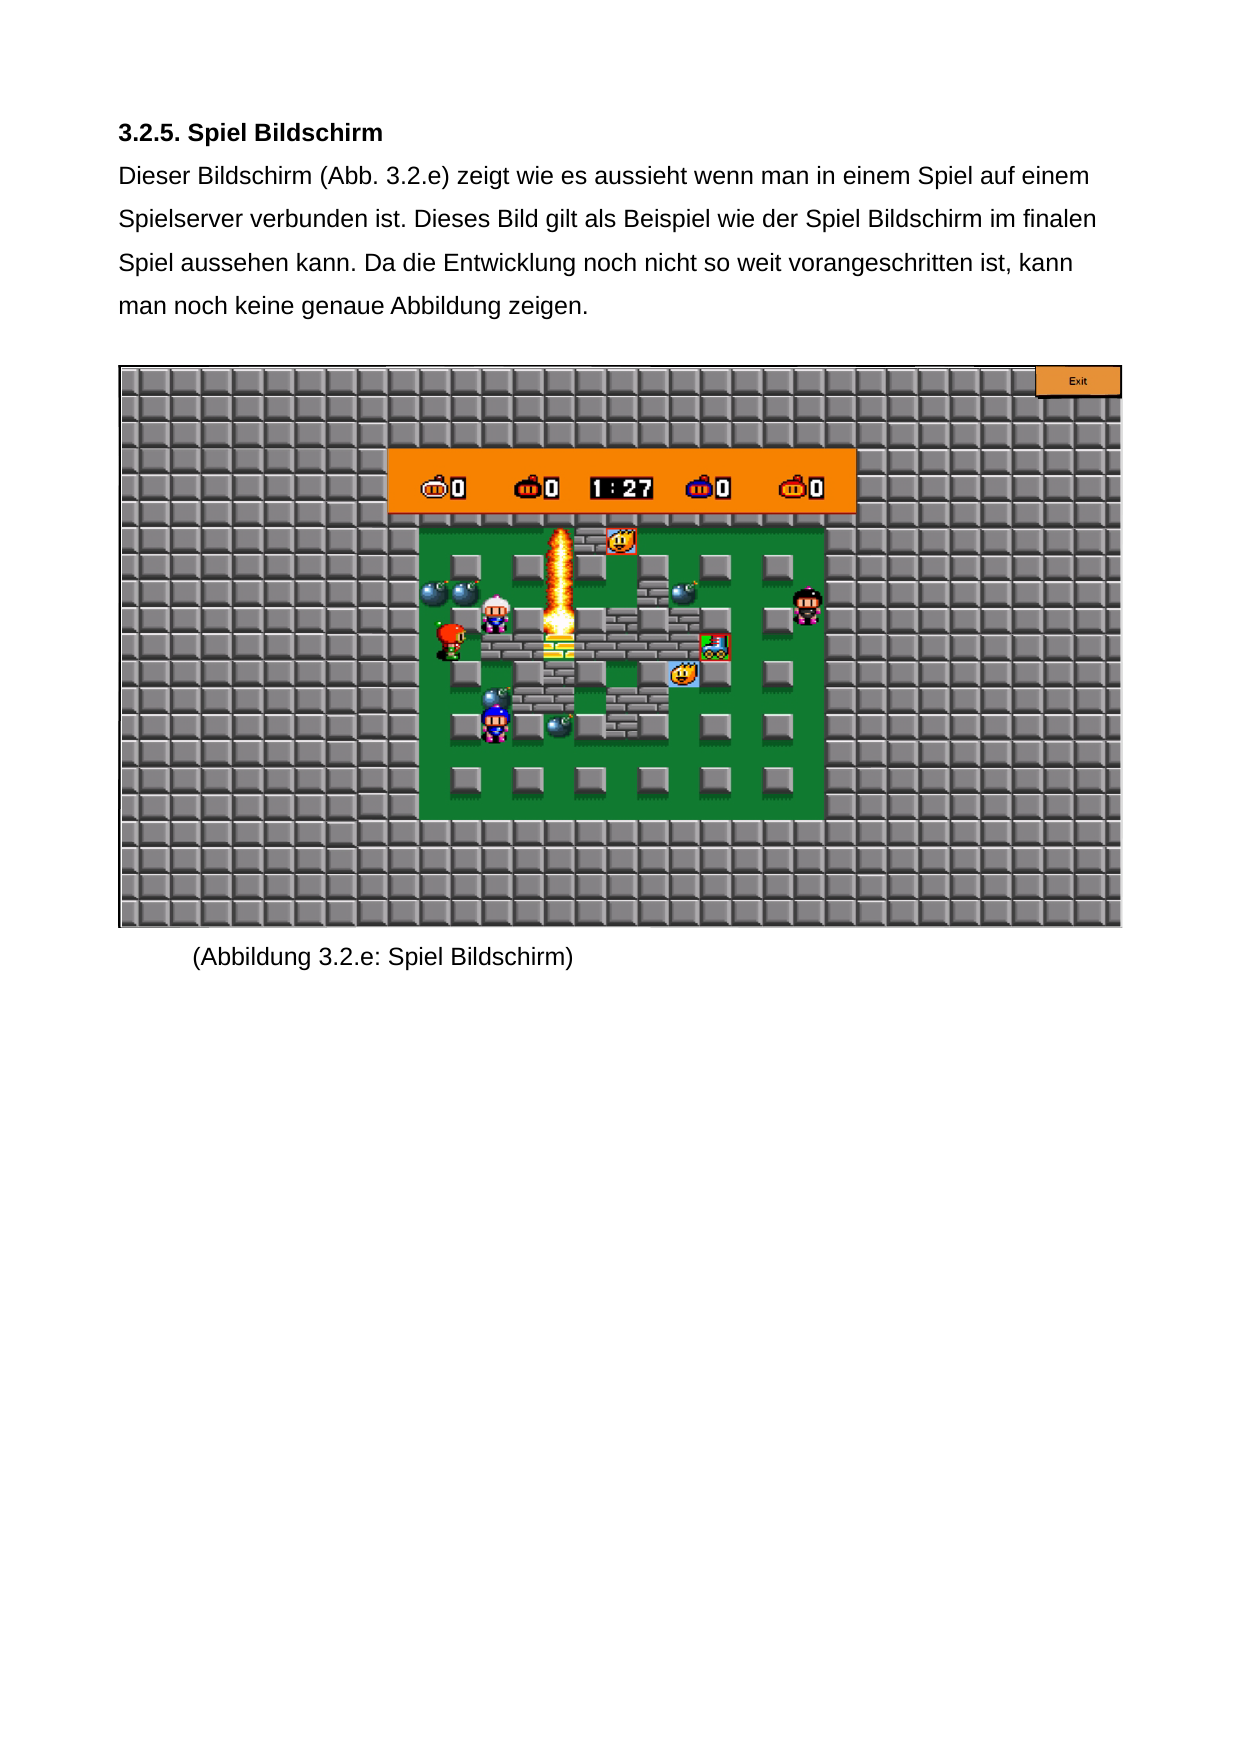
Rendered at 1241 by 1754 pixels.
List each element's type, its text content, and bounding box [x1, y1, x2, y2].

text 3.2.5. Spiel Bildschirm [118, 118, 1122, 147]
text (Abbildung 3.2.e: Spiel Bildschirm) [118, 928, 1122, 971]
text Dieser Bildschirm (Abb. 3.2.e) zeigt wie es aussieht wenn man in einem Spiel auf einem Spielserver verbunden ist. Dieses Bild gilt als Beispiel wie der Spiel Bildschirm im finalen Spiel aussehen kann. Da die Entwicklung noch nicht so weit vorangeschritten ist, kann man noch keine genaue Abbildung zeigen. [118, 161, 1122, 319]
